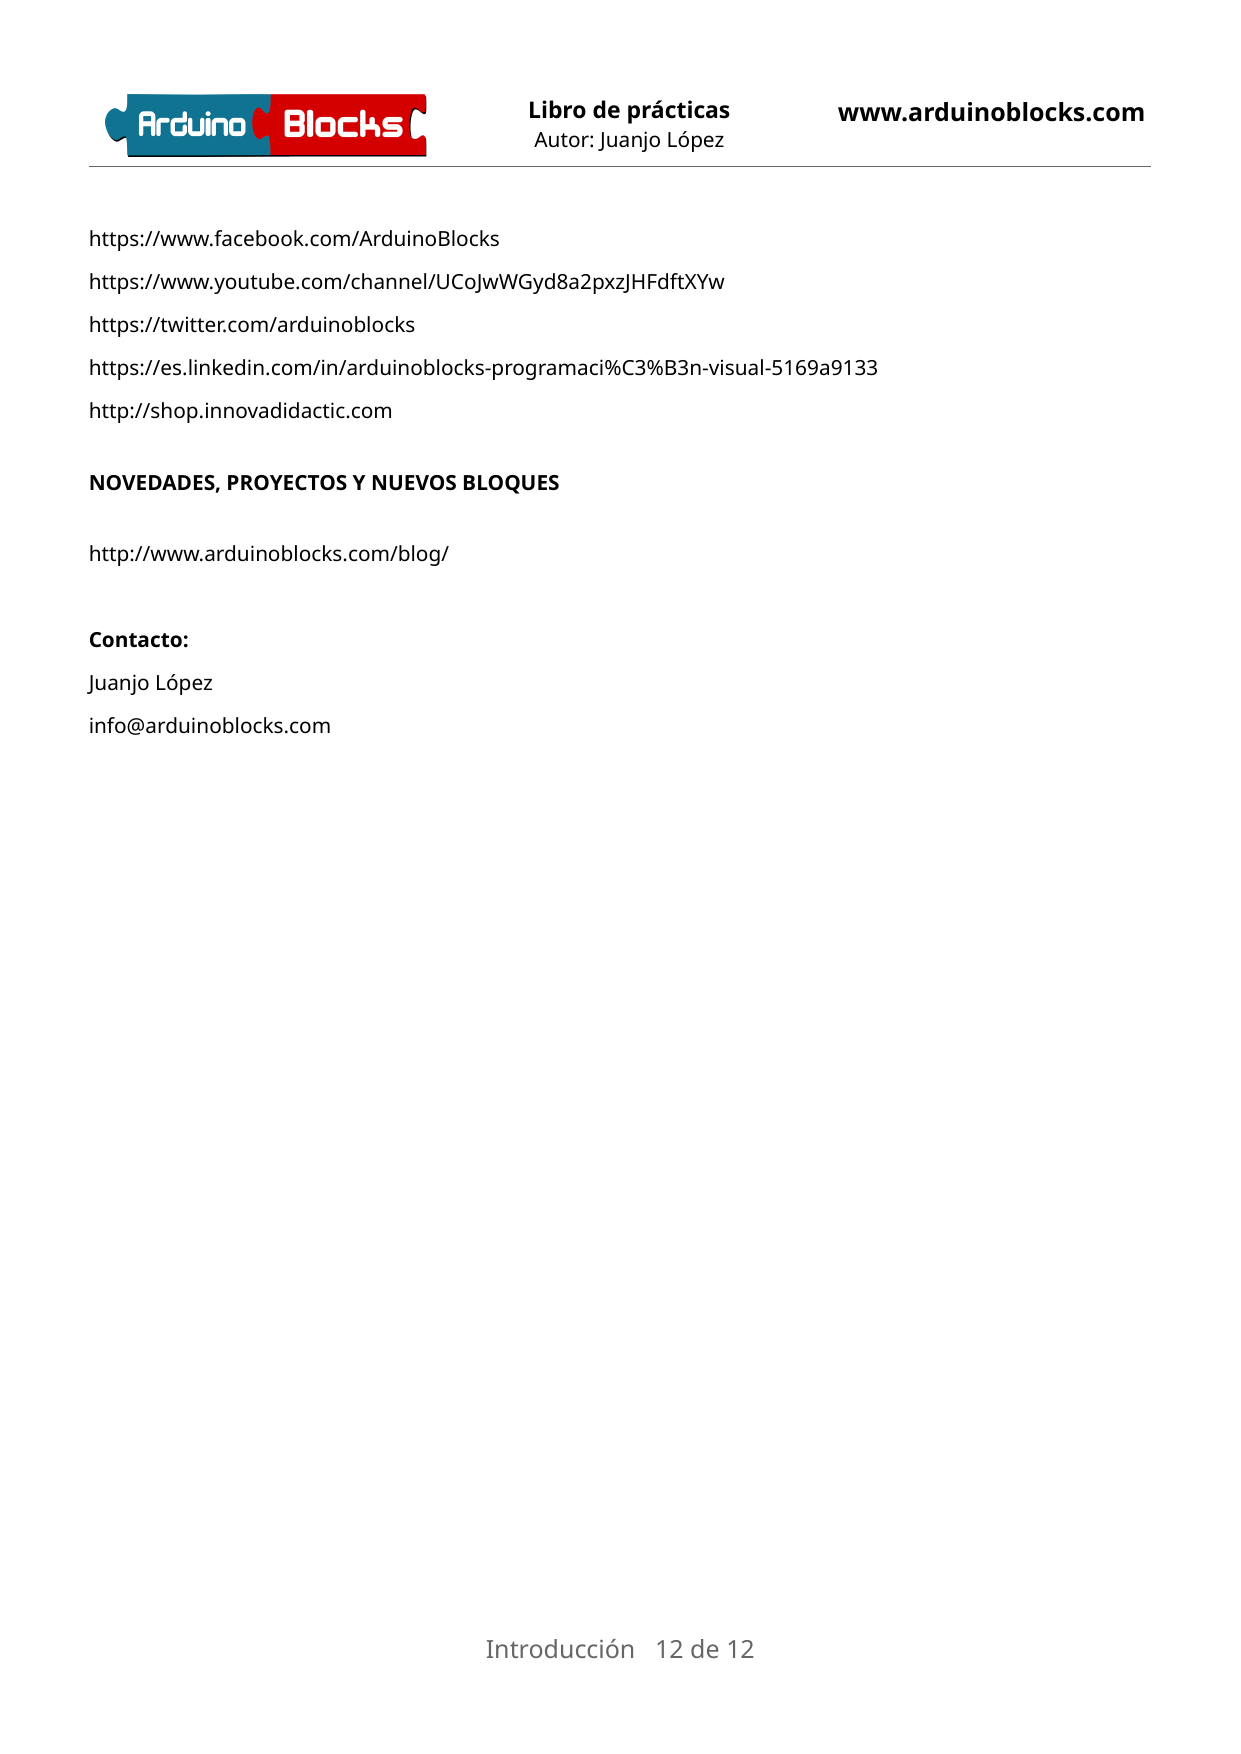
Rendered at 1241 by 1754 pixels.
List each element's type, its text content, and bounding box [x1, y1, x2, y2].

text NOVEDADES, PROYECTOS Y NUEVOS BLOQUES [88, 468, 1152, 496]
text https://www.youtube.com/channel/UCoJwWGyd8a2pxzJHFdftXYw [88, 267, 1152, 296]
text Contacto: [88, 625, 1152, 654]
picture [105, 94, 427, 157]
text https://es.linkedin.com/in/arduinoblocks-programaci%C3%B3n-visual-5169a9133 [88, 353, 1152, 382]
text Juanjo López [88, 668, 1152, 697]
text http://shop.innovadidactic.com [88, 396, 1152, 425]
text info@arduinoblocks.com [88, 711, 1152, 740]
text https://twitter.com/arduinoblocks [88, 310, 1152, 339]
text http://www.arduinoblocks.com/blog/ [88, 539, 1152, 568]
text https://www.facebook.com/ArduinoBlocks [88, 224, 1152, 253]
